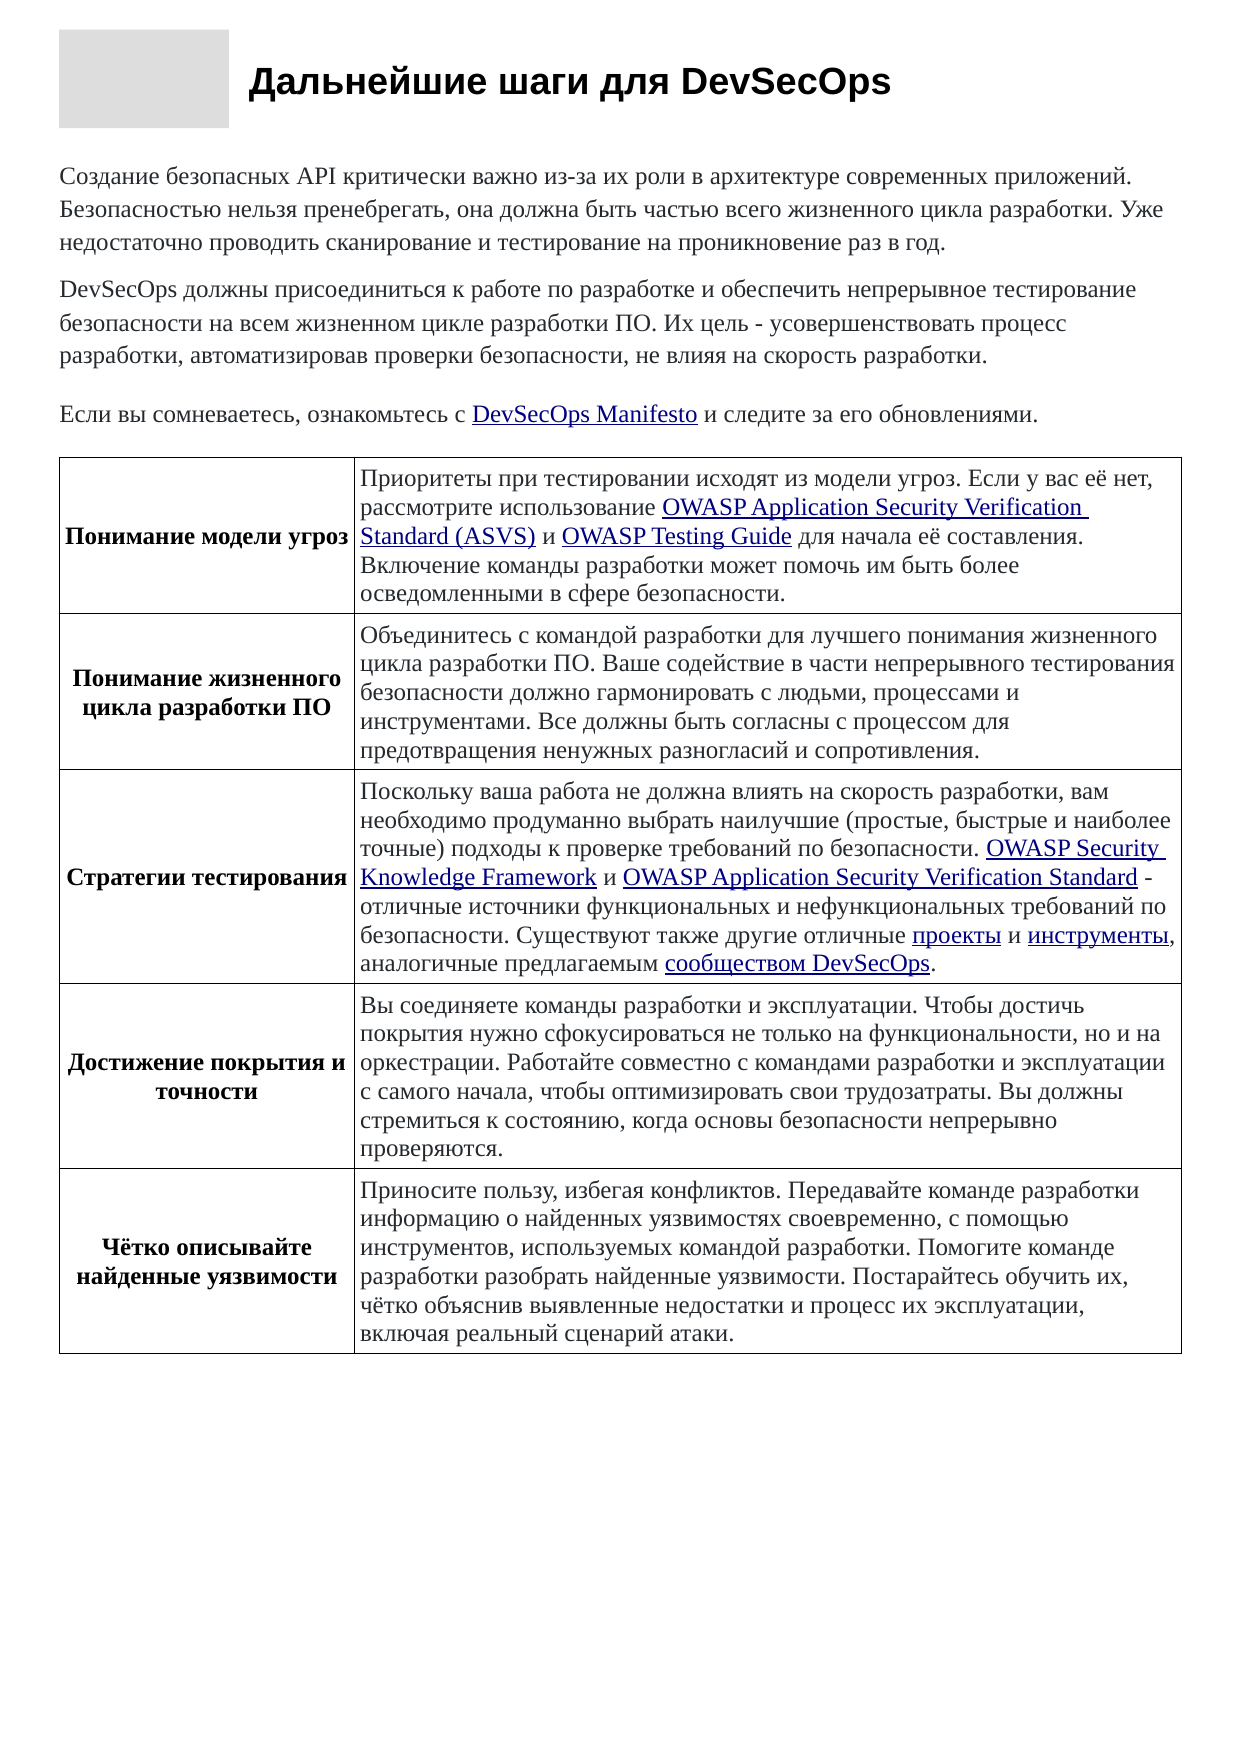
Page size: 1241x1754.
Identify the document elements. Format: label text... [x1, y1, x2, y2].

table_header Приоритеты при тестировании исходят из модели угроз. Если у вас её нет, рассмотрите использование OWASP Application Security Verification Standard (ASVS) и OWASP Testing Guide для начала её составления. Включение команды разработки может помочь им быть более осведомленными в сфере безопасности. [355, 458, 1181, 613]
text Если вы сомневаетесь, ознакомьтесь с DevSecOps Manifesto и следите за его обновлениями. [59, 399, 1181, 427]
text DevSecOps должны присоединиться к работе по разработке и обеспечить непрерывное тестирование безопасности на всем жизненном цикле разработки ПО. Их цель - усовершенствовать процесс разработки, автоматизировав проверки безопасности, не влияя на скорость разработки. [59, 274, 1181, 369]
table_cell Стратегии тестирования [60, 770, 354, 983]
text Создание безопасных API критически важно из-за их роли в архитектуре современных приложений. Безопасностью нельзя пренебрегать, она должна быть частью всего жизненного цикла разработки. Уже недостаточно проводить сканирование и тестирование на проникновение раз в год. [59, 161, 1181, 256]
table_cell Вы соединяете команды разработки и эксплуатации. Чтобы достичь покрытия нужно сфокусироваться не только на функциональности, но и на оркестрации. Работайте совместно с командами разработки и эксплуатации с самого начала, чтобы оптимизировать свои трудозатраты. Вы должны стремиться к состоянию, когда основы безопасности непрерывно проверяются. [355, 984, 1181, 1168]
table_header Понимание модели угроз [60, 458, 354, 613]
table_cell Поскольку ваша работа не должна влиять на скорость разработки, вам необходимо продуманно выбрать наилучшие (простые, быстрые и наиболее точные) подходы к проверке требований по безопасности. OWASP Security Knowledge Framework и OWASP Application Security Verification Standard - отличные источники функциональных и нефункциональных требований по безопасности. Существуют также другие отличные проекты и инструменты, аналогичные предлагаемым сообществом DevSecOps. [355, 770, 1181, 983]
table_cell Понимание жизненного цикла разработки ПО [60, 614, 354, 769]
table_cell Достижение покрытия и точности [60, 984, 354, 1168]
table_cell Чётко описывайте найденные уязвимости [60, 1169, 354, 1353]
table_cell Объединитесь с командой разработки для лучшего понимания жизненного цикла разработки ПО. Ваше содействие в части непрерывного тестирования безопасности должно гармонировать с людьми, процессами и инструментами. Все должны быть согласны с процессом для предотвращения ненужных разногласий и сопротивления. [355, 614, 1181, 769]
table_cell Приносите пользу, избегая конфликтов. Передавайте команде разработки информацию о найденных уязвимостях своевременно, с помощью инструментов, используемых командой разработки. Помогите команде разработки разобрать найденные уязвимости. Постарайтесь обучить их, чётко объяснив выявленные недостатки и процесс их эксплуатации, включая реальный сценарий атаки. [355, 1169, 1181, 1353]
